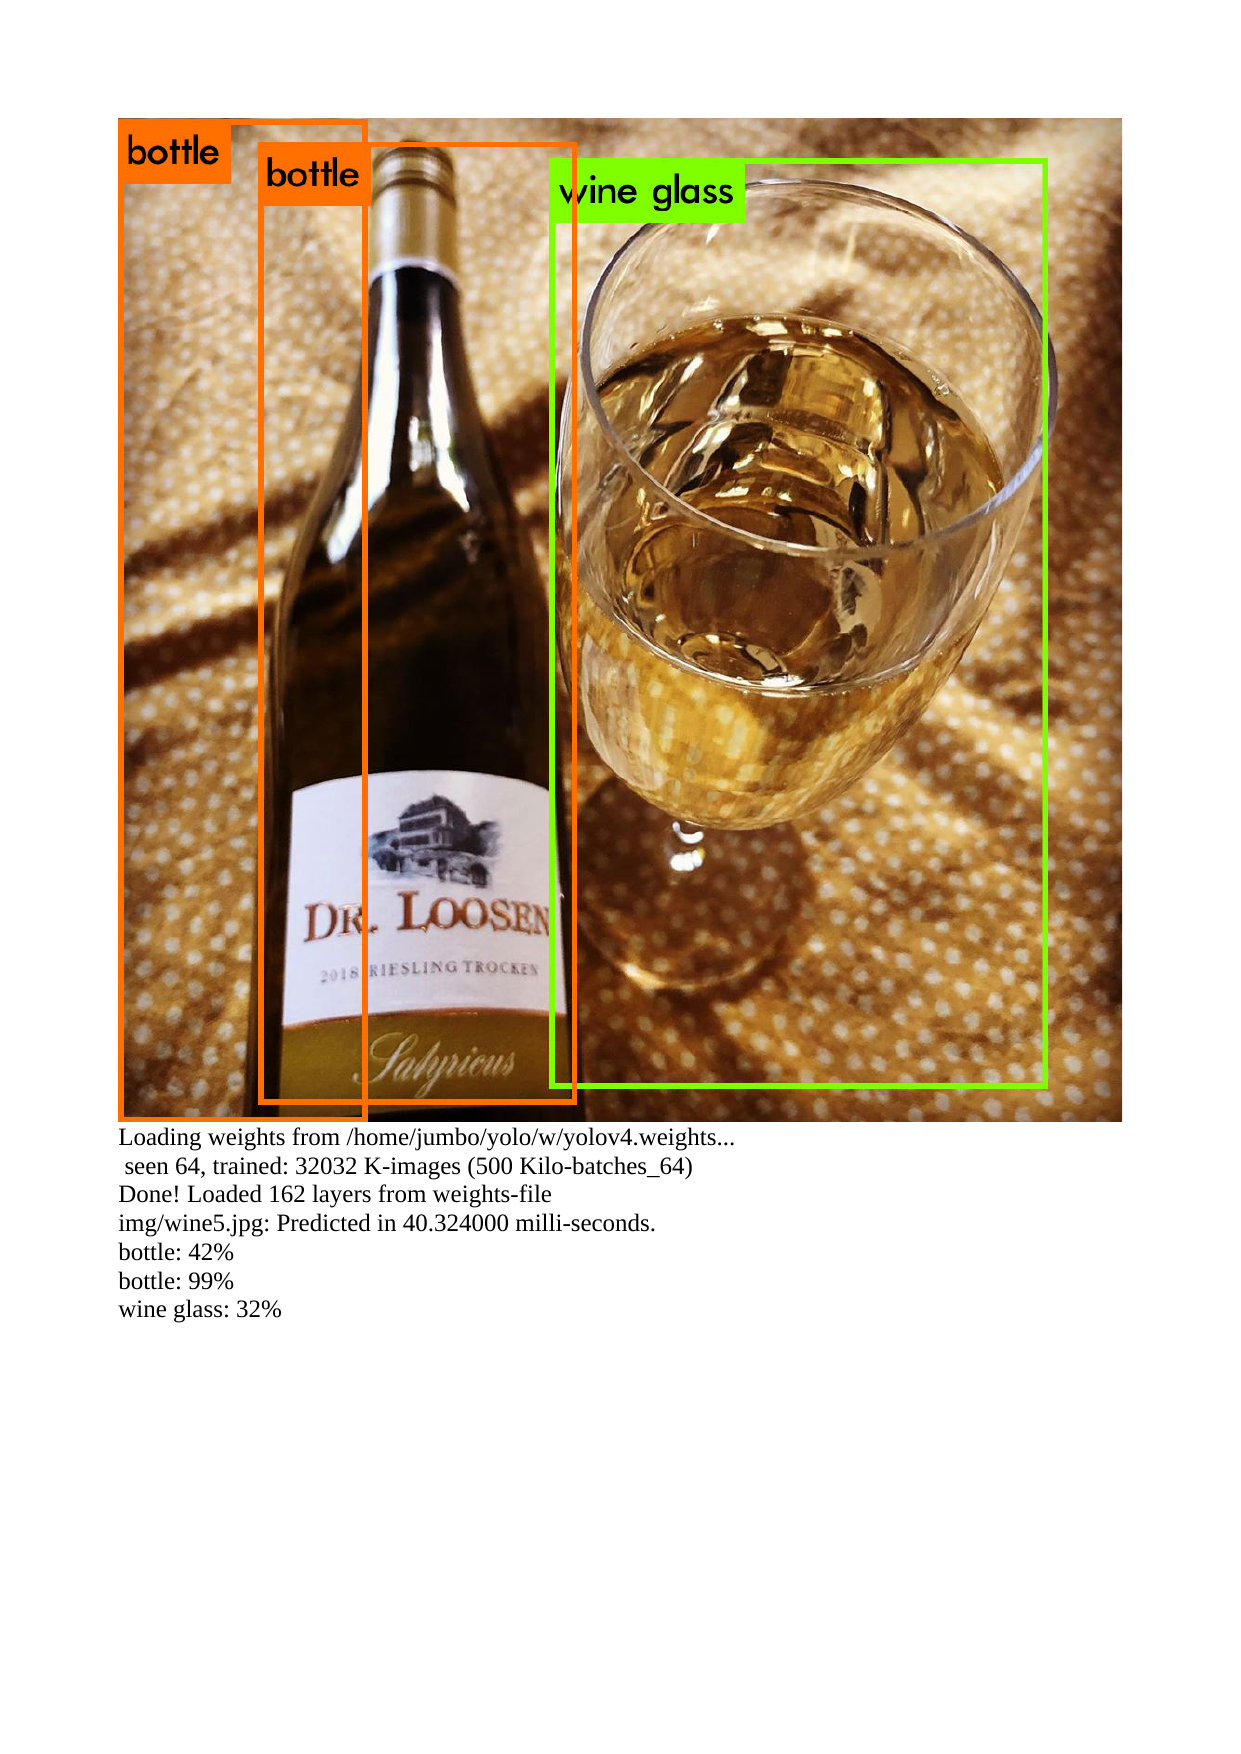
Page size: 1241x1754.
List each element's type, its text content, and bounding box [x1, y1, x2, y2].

picture [118, 118, 1123, 1122]
text seen 64, trained: 32032 K-images (500 Kilo-batches_64) [118, 1151, 1122, 1179]
text img/wine5.jpg: Predicted in 40.324000 milli-seconds. [118, 1208, 1122, 1237]
text wine glass: 32% [118, 1294, 1122, 1323]
text Done! Loaded 162 layers from weights-file [118, 1179, 1122, 1208]
text bottle: 42% [118, 1237, 1122, 1266]
text bottle: 99% [118, 1266, 1122, 1294]
text Loading weights from /home/jumbo/yolo/w/yolov4.weights... [118, 1122, 1122, 1151]
